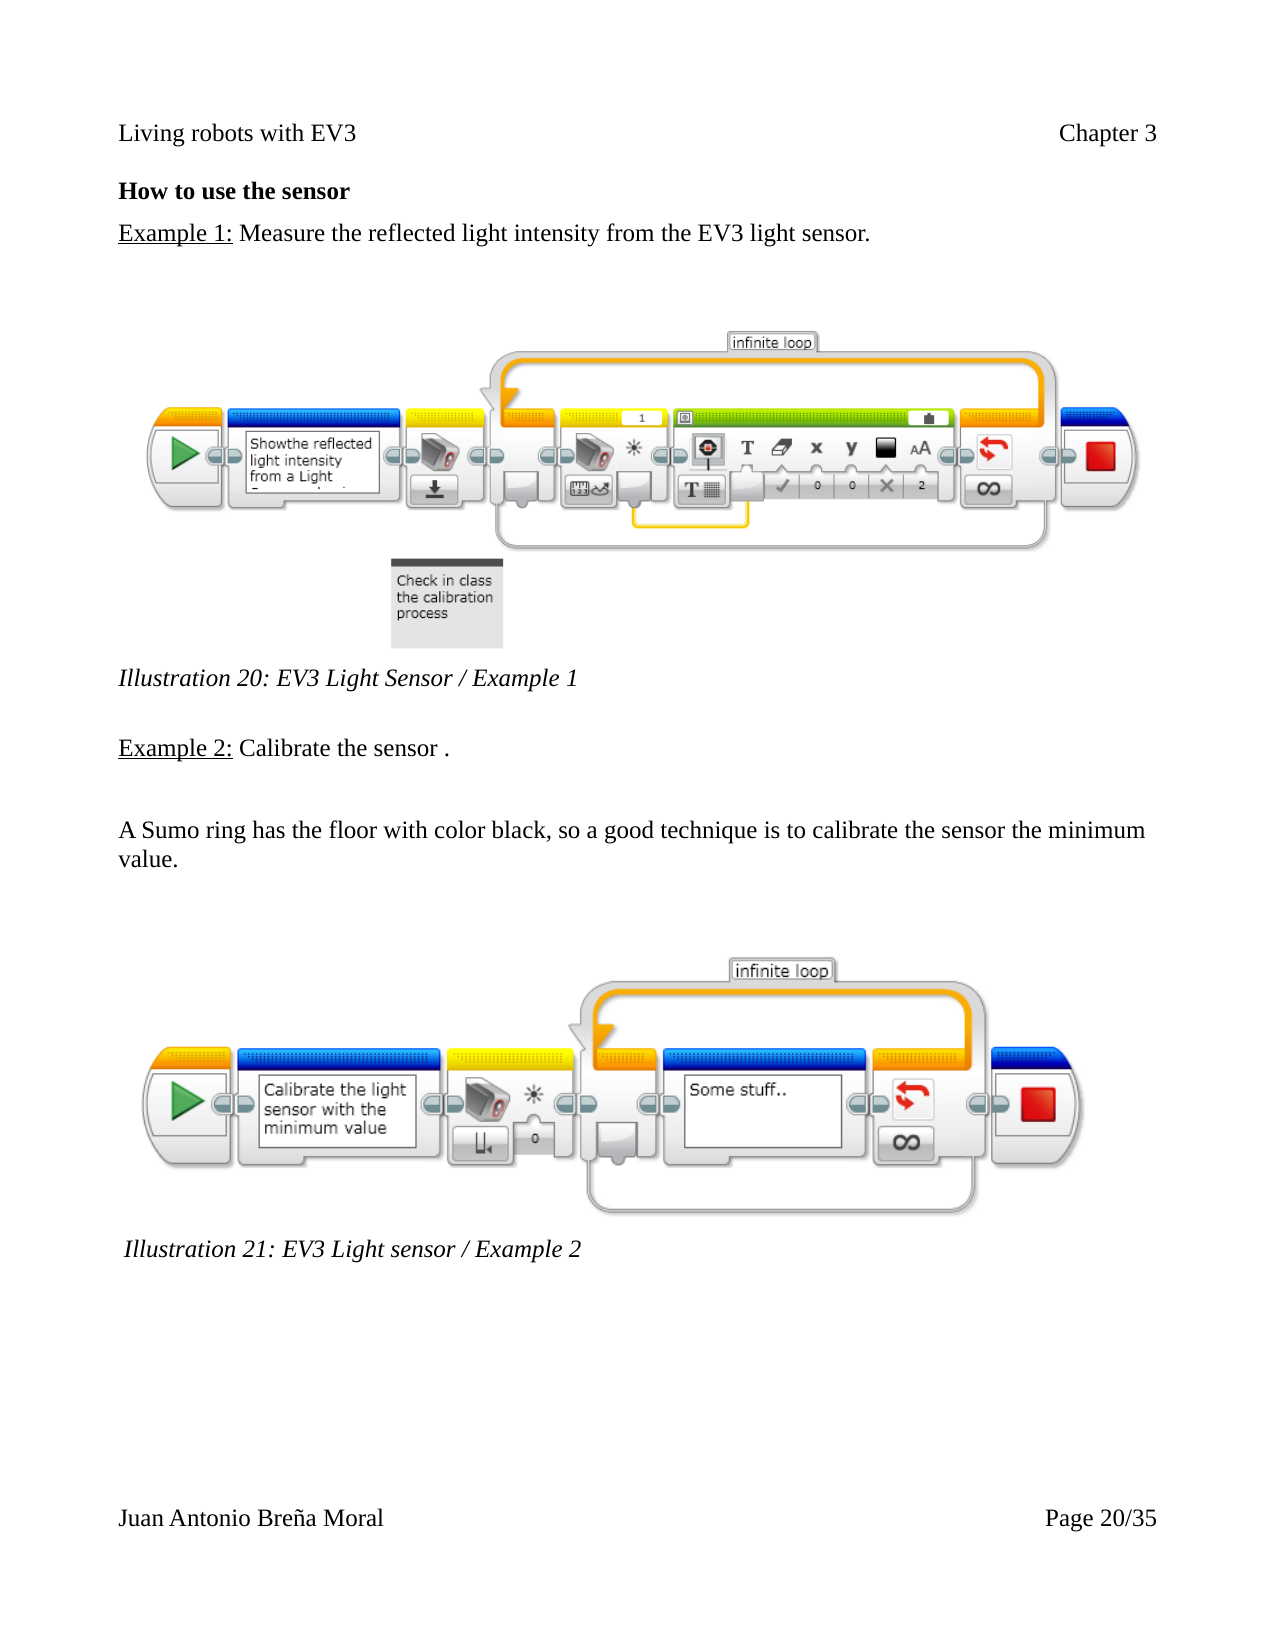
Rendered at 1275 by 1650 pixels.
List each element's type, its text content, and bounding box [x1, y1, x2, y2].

text A Sumo ring has the floor with color black, so a good technique is to calibrate the sensor the minimum value. [118, 815, 1157, 873]
text Illustration 21: EV3 Light sensor / Example 2 [124, 1234, 1151, 1263]
text Illustration 20: EV3 Light Sensor / Example 1 [118, 663, 1157, 692]
text How to use the sensor [118, 176, 1157, 205]
text Example 1: Measure the reflected light intensity from the EV3 light sensor. [118, 218, 1157, 246]
picture [123, 939, 1152, 1234]
text Example 2: Calibrate the sensor . [118, 733, 1157, 762]
picture [118, 312, 1157, 663]
